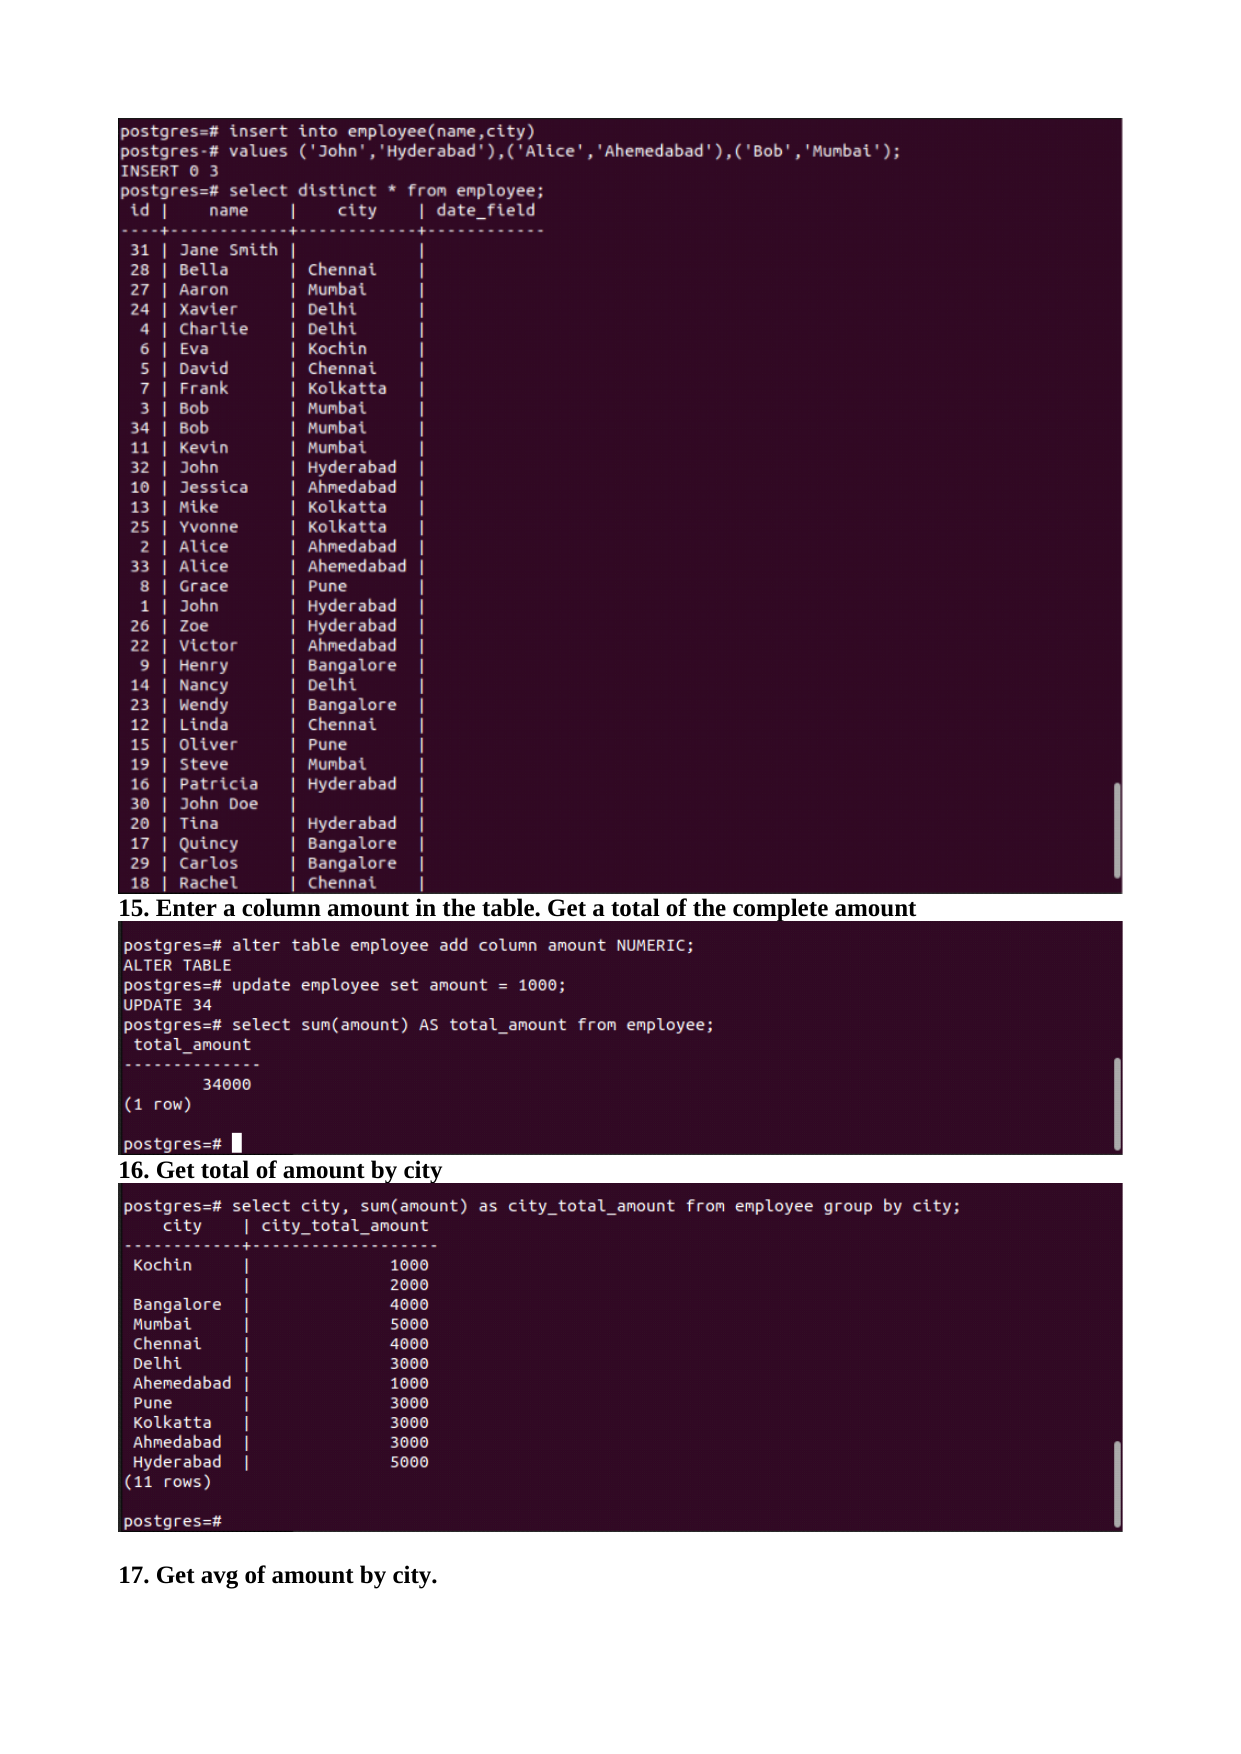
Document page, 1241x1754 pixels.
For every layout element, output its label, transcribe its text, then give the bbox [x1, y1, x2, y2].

text 16. Get total of amount by city [118, 1155, 1122, 1183]
text 17. Get avg of amount by city. [118, 1560, 1122, 1589]
text 15. Enter a column amount in the table. Get a total of the complete amount [118, 894, 1122, 921]
